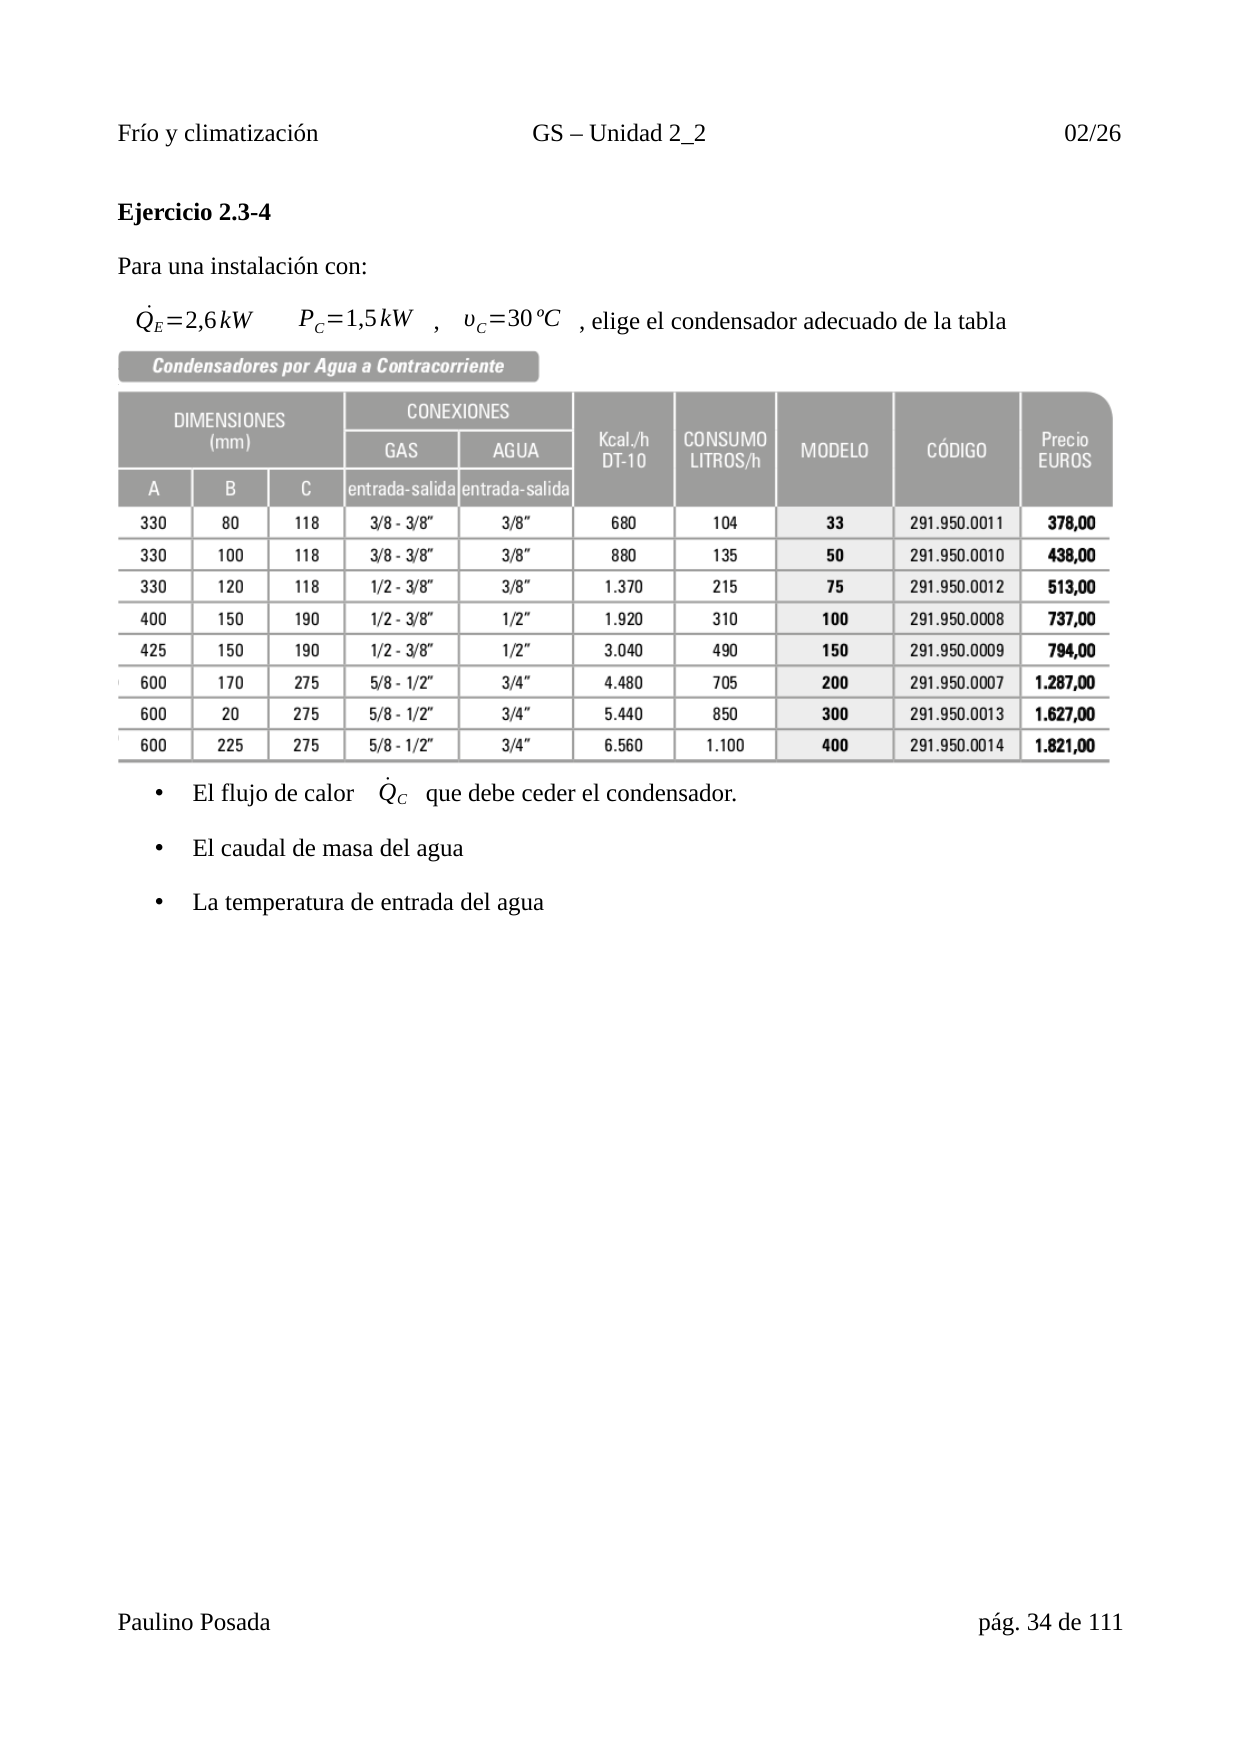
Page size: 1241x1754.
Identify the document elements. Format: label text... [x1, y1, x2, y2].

text Ejercicio 2.3-4 [117, 197, 1123, 226]
text Para una instalación con: [117, 251, 1123, 280]
list El flujo de calor que debe ceder el condensador. [155, 776, 1123, 808]
list La temperatura de entrada del agua [155, 887, 1123, 916]
picture [118, 349, 1123, 767]
list El caudal de masa del agua [155, 833, 1123, 862]
text , , elige el condensador adecuado de la tabla [117, 305, 1123, 337]
